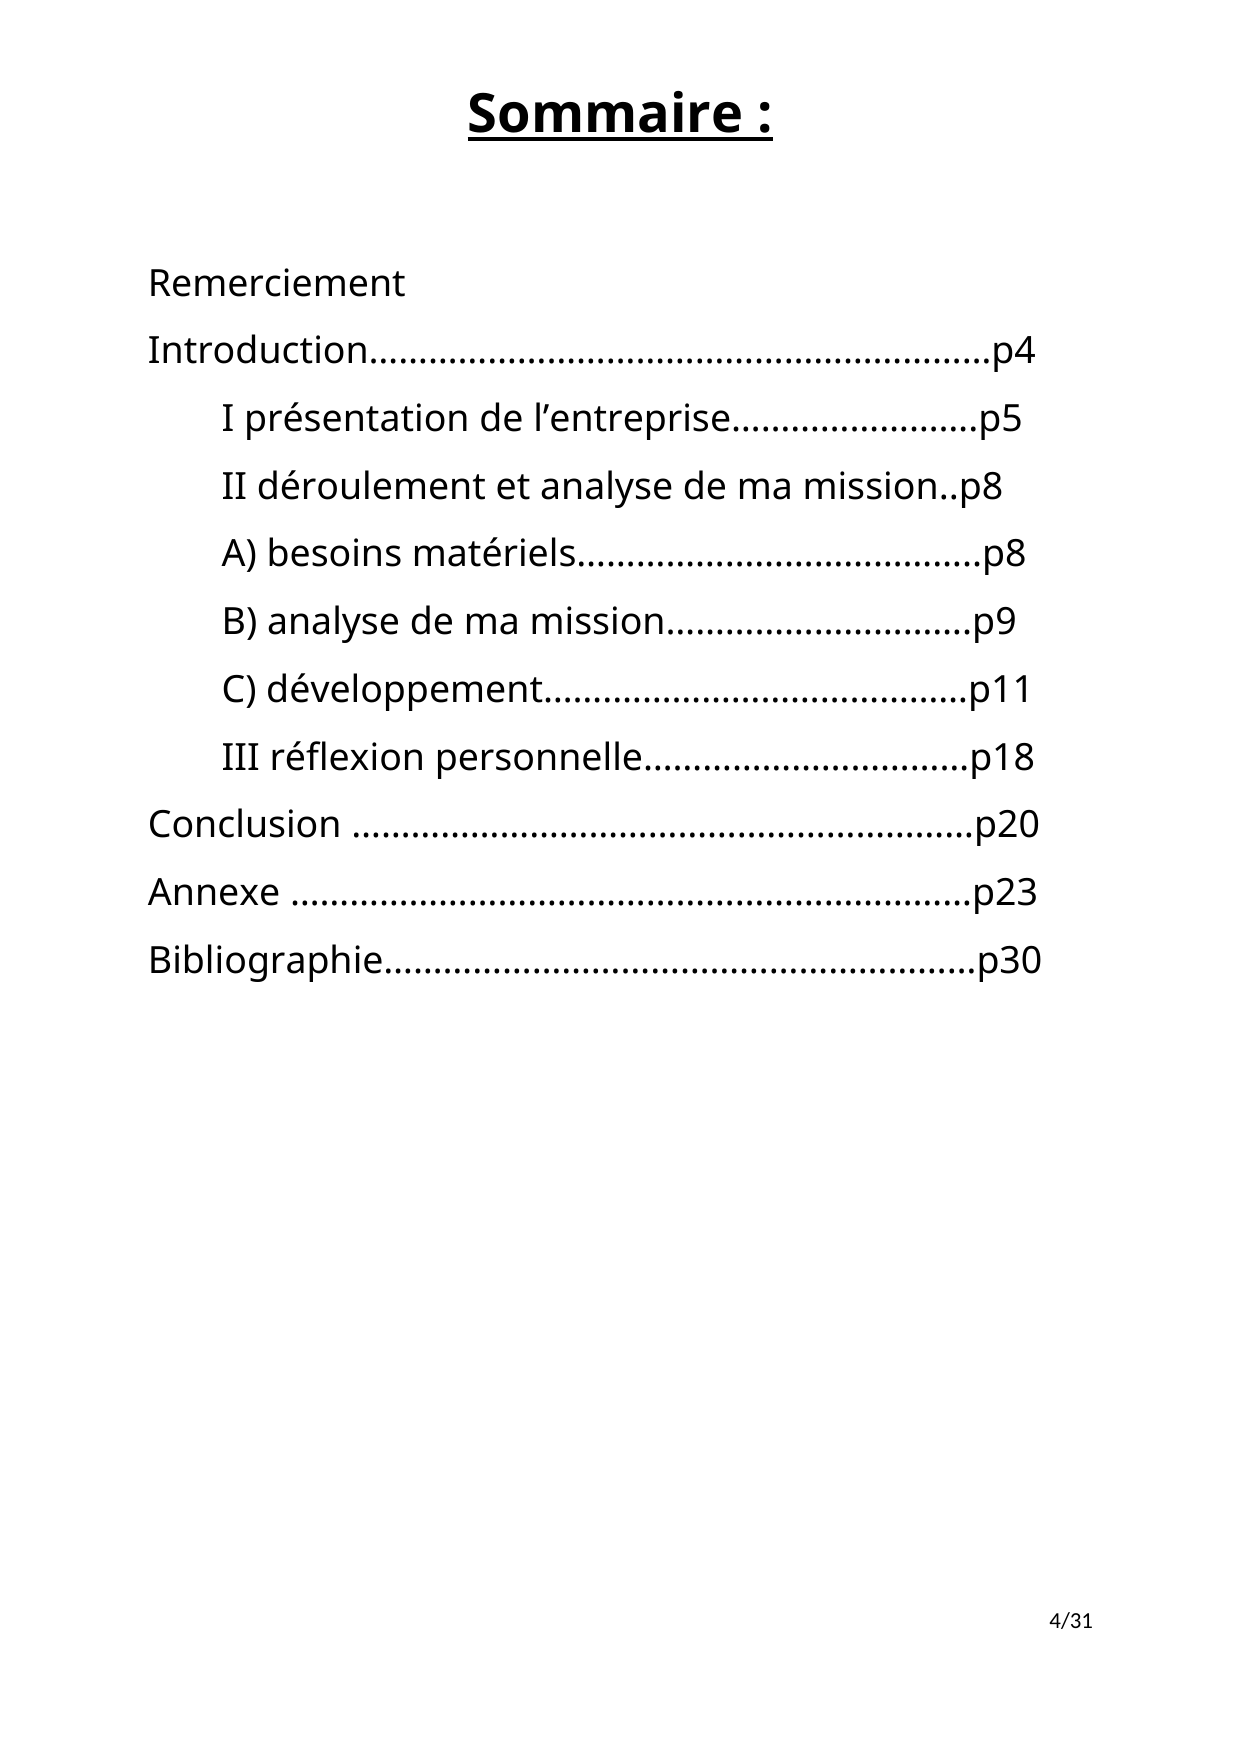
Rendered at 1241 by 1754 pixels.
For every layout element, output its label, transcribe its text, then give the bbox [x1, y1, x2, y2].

text Conclusion ………………………………………………………p20 [148, 797, 1093, 848]
text III réflexion personnelle……………………………p18 [148, 730, 1093, 781]
text C) développement…….………………………………p11 [148, 662, 1093, 713]
text I présentation de l’entreprise…………………….p5 [148, 391, 1093, 442]
text B) analyse de ma mission………………………….p9 [148, 594, 1093, 645]
text A) besoins matériels…………………………………..p8 [148, 527, 1093, 578]
text Remerciement [148, 256, 1093, 307]
text Introduction………………………………………………………p4 [148, 323, 1093, 374]
text Sommaire : [148, 75, 1093, 149]
text II déroulement et analyse de ma mission..p8 [148, 459, 1093, 510]
text Bibliographie……………………………………………………p30 [148, 933, 1093, 984]
text Annexe ……………………………………………………………p23 [148, 865, 1093, 916]
